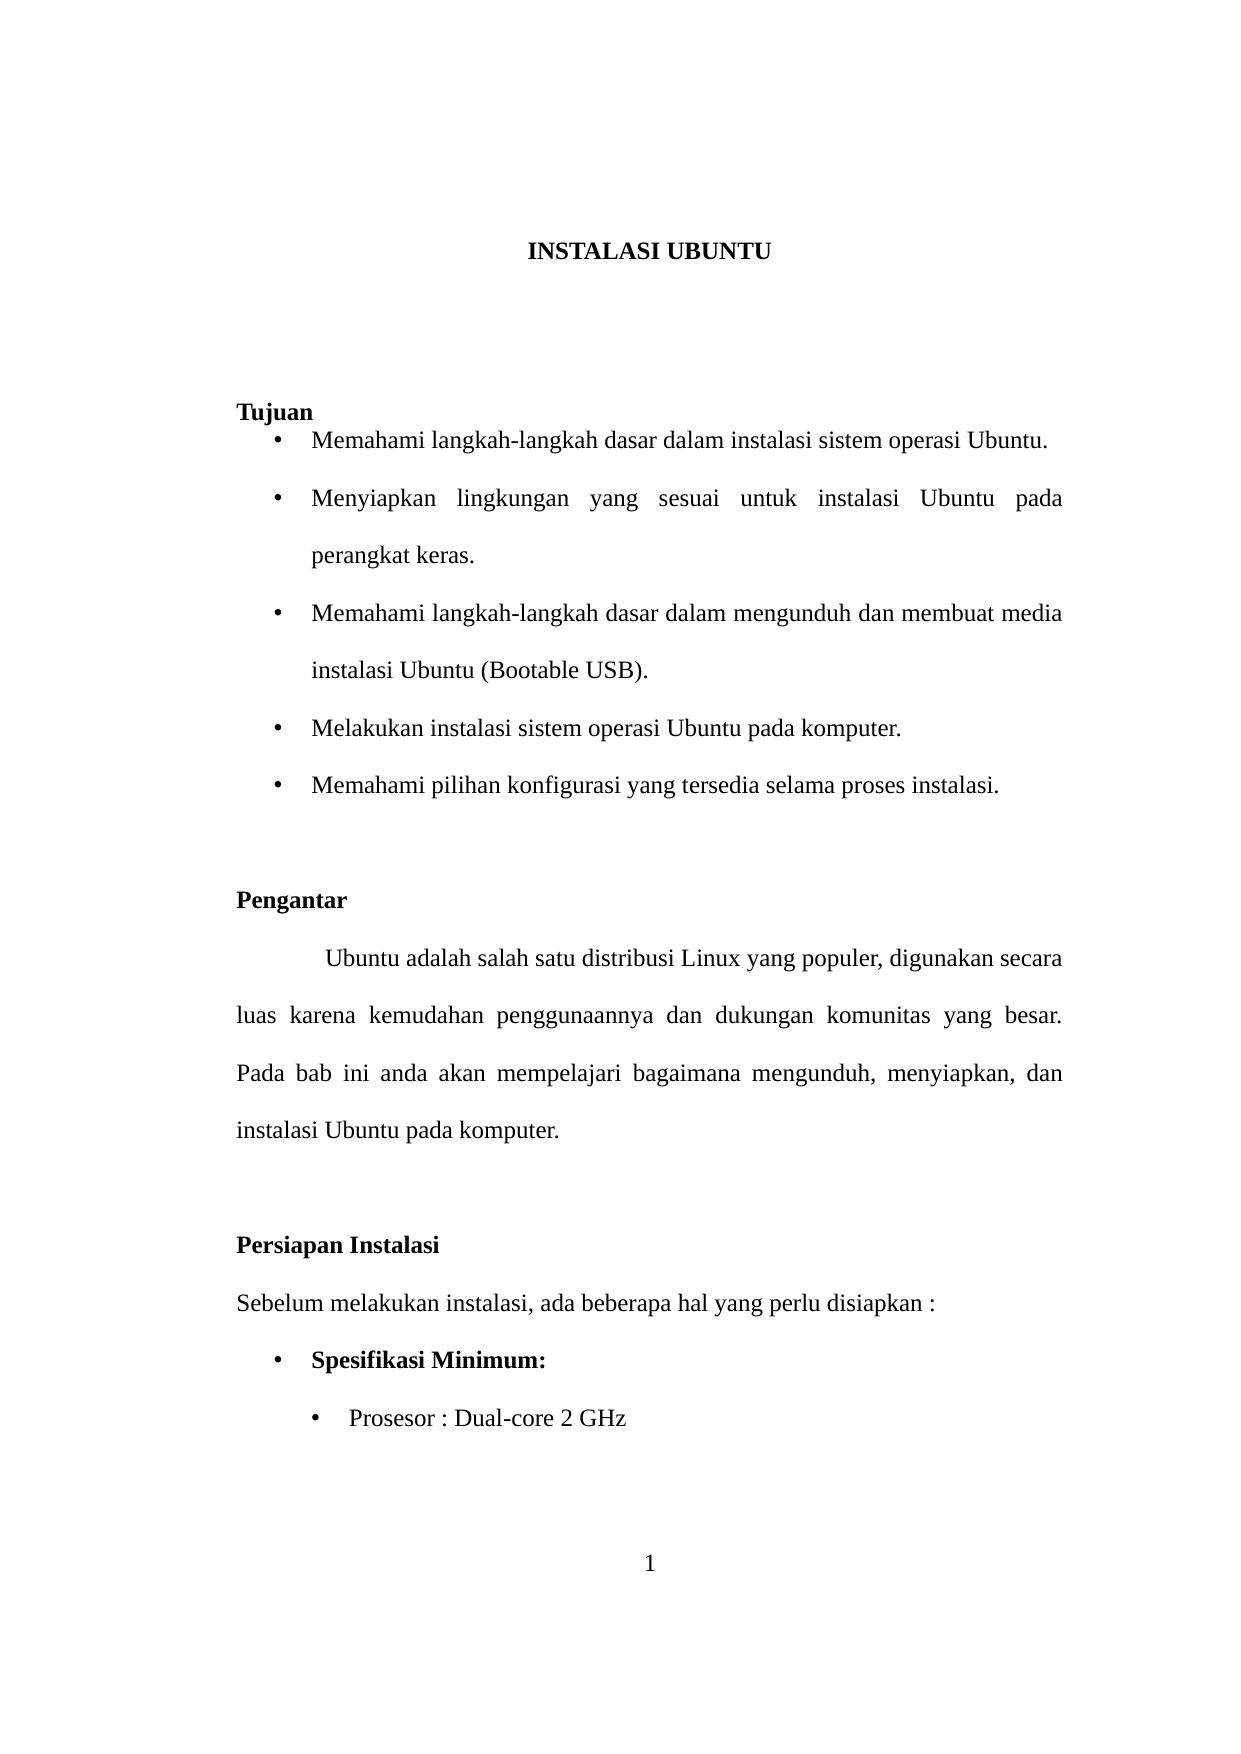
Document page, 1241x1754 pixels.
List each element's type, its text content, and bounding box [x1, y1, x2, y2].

list Memahami langkah-langkah dasar dalam instalasi sistem operasi Ubuntu. [274, 425, 1063, 454]
list Spesifikasi Minimum: [274, 1345, 1063, 1374]
subtitle Pengantar [236, 885, 1063, 914]
list Memahami pilihan konfigurasi yang tersedia selama proses instalasi. [274, 770, 1063, 799]
list Melakukan instalasi sistem operasi Ubuntu pada komputer. [274, 713, 1063, 742]
subtitle Instalasi Ubuntu [236, 236, 1063, 265]
list Memahami langkah-langkah dasar dalam mengunduh dan membuat media instalasi Ubuntu (Bootable USB). [274, 598, 1063, 684]
text Sebelum melakukan instalasi, ada beberapa hal yang perlu disiapkan : [236, 1288, 1063, 1317]
text Ubuntu adalah salah satu distribusi Linux yang populer, digunakan secara luas karena kemudahan penggunaannya dan dukungan komunitas yang besar. Pada bab ini anda akan mempelajari bagaimana mengunduh, menyiapkan, dan instalasi Ubuntu pada komputer. [236, 943, 1063, 1144]
list Prosesor : Dual-core 2 GHz [311, 1403, 1063, 1432]
list Menyiapkan lingkungan yang sesuai untuk instalasi Ubuntu pada perangkat keras. [274, 483, 1063, 569]
subtitle Persiapan Instalasi [236, 1230, 1063, 1259]
text Tujuan [236, 397, 1063, 425]
